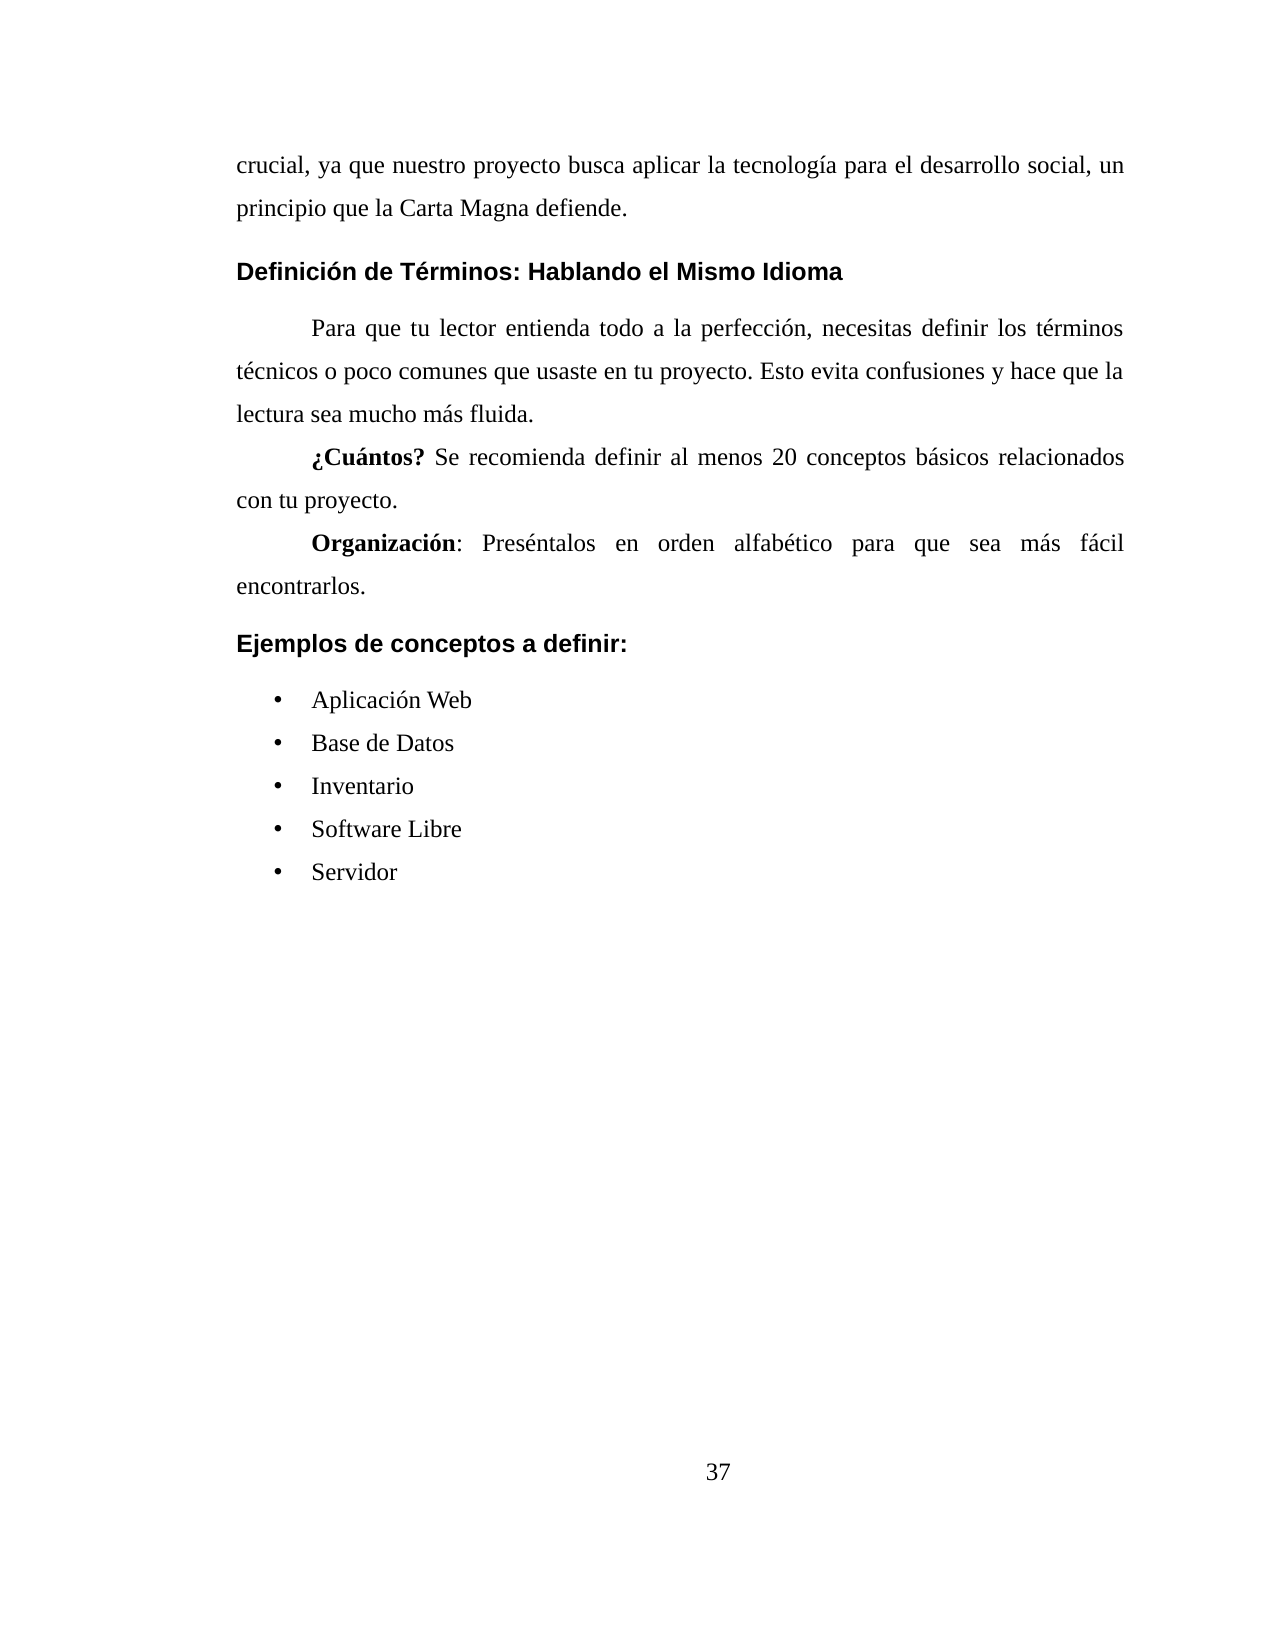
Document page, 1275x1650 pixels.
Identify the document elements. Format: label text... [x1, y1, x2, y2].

list Base de Datos [274, 728, 1125, 757]
text Para que tu lector entienda todo a la perfección, necesitas definir los términos técnicos o poco comunes que usaste en tu proyecto. Esto evita confusiones y hace que la lectura sea mucho más fluida. [236, 313, 1125, 428]
subtitle Definición de Términos: Hablando el Mismo Idioma [236, 257, 1125, 286]
text ¿Cuántos? Se recomienda definir al menos 20 conceptos básicos relacionados con tu proyecto. [236, 442, 1125, 514]
list Servidor [274, 857, 1125, 886]
list Inventario [274, 771, 1125, 800]
list Software Libre [274, 814, 1125, 843]
text crucial, ya que nuestro proyecto busca aplicar la tecnología para el desarrollo social, un principio que la Carta Magna defiende. [236, 150, 1125, 222]
text Organización: Preséntalos en orden alfabético para que sea más fácil encontrarlos. [236, 528, 1125, 600]
list Aplicación Web [274, 685, 1125, 713]
subtitle Ejemplos de conceptos a definir: [236, 629, 1125, 658]
